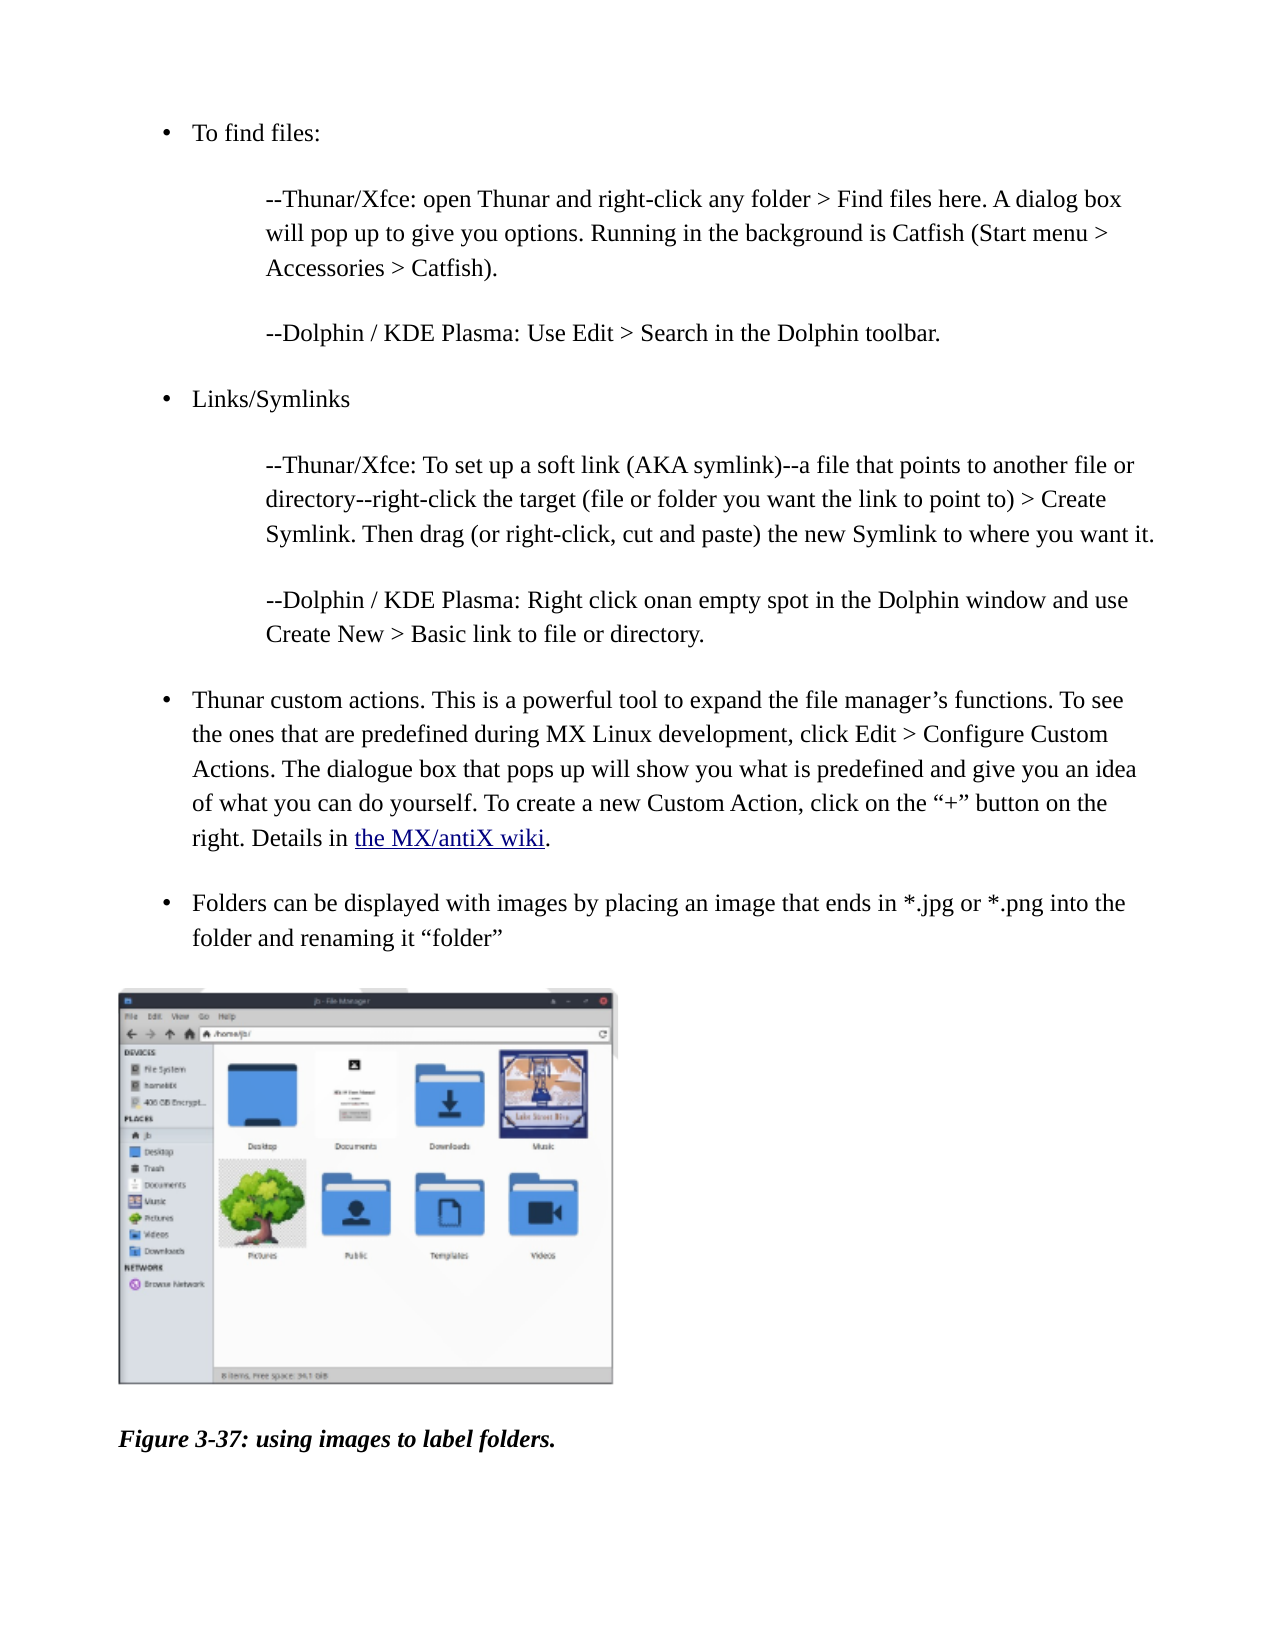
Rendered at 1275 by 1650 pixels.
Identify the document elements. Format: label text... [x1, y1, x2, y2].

list Links/Symlinks [162, 384, 1157, 413]
list Folders can be displayed with images by placing an image that ends in *.jpg or *.png into the folder and renaming it “folder” [162, 888, 1157, 952]
picture [118, 988, 619, 1388]
list To find files: [162, 118, 1157, 147]
list --Thunar/Xfce: open Thunar and right-click any folder > Find files here. A dialog box will pop up to give you options. Running in the background is Catfish (Start menu > Accessories > Catfish). [236, 184, 1157, 282]
list --Dolphin / KDE Plasma: Use Edit > Search in the Dolphin toolbar. [236, 318, 1157, 347]
list --Thunar/Xfce: To set up a soft link (AKA symlink)--a file that points to another file or directory--right-click the target (file or folder you want the link to point to) > Create Symlink. Then drag (or right-click, cut and paste) the new Symlink to where you want it. [236, 450, 1157, 548]
list --Dolphin / KDE Plasma: Right click onan empty spot in the Dolphin window and use Create New > Basic link to file or directory. [236, 585, 1157, 648]
text Figure 3-37: using images to label folders. [118, 1424, 1157, 1453]
list Thunar custom actions. This is a powerful tool to expand the file manager’s functions. To see the ones that are predefined during MX Linux development, click Edit > Configure Custom Actions. The dialogue box that pops up will show you what is predefined and give you an idea of what you can do yourself. To create a new Custom Action, click on the “+” button on the right. Details in the MX/antiX wiki. [162, 685, 1157, 852]
